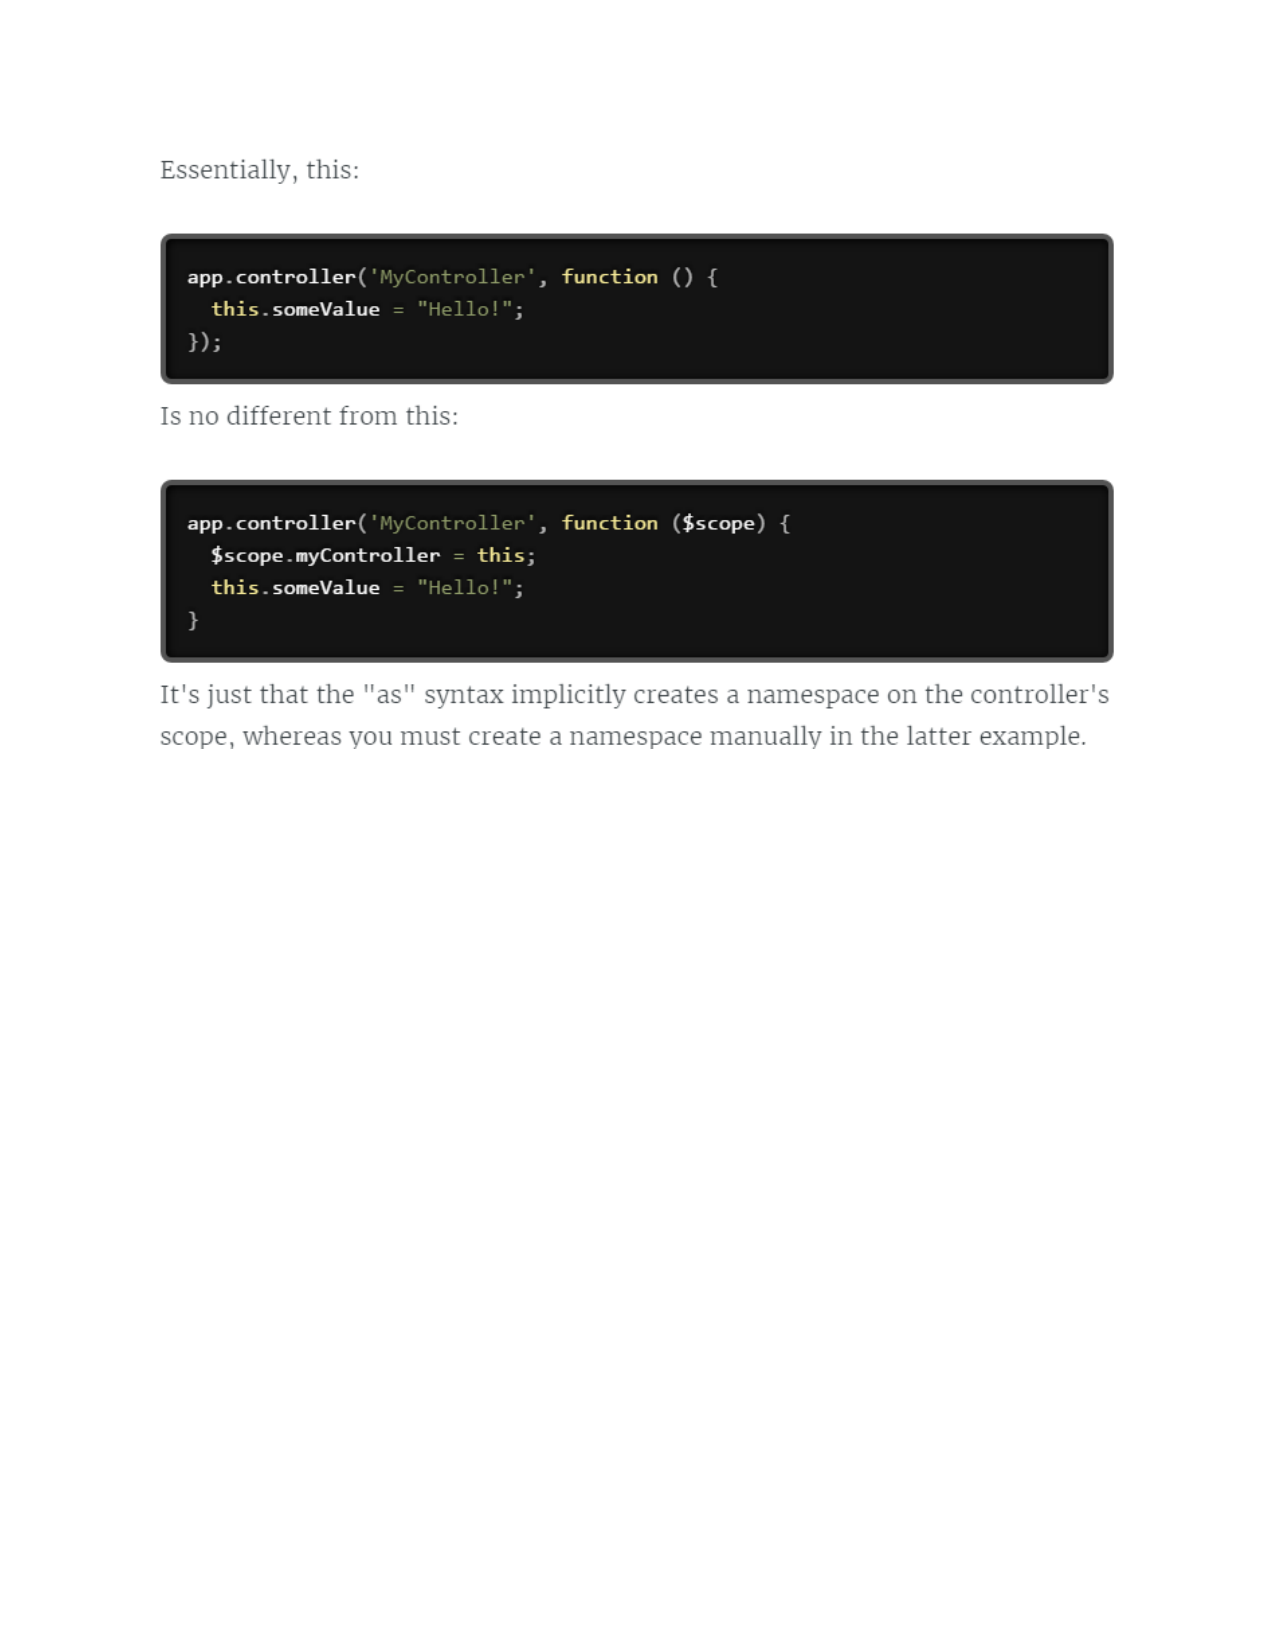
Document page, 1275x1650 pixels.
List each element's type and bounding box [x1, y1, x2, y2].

picture [150, 150, 1125, 749]
